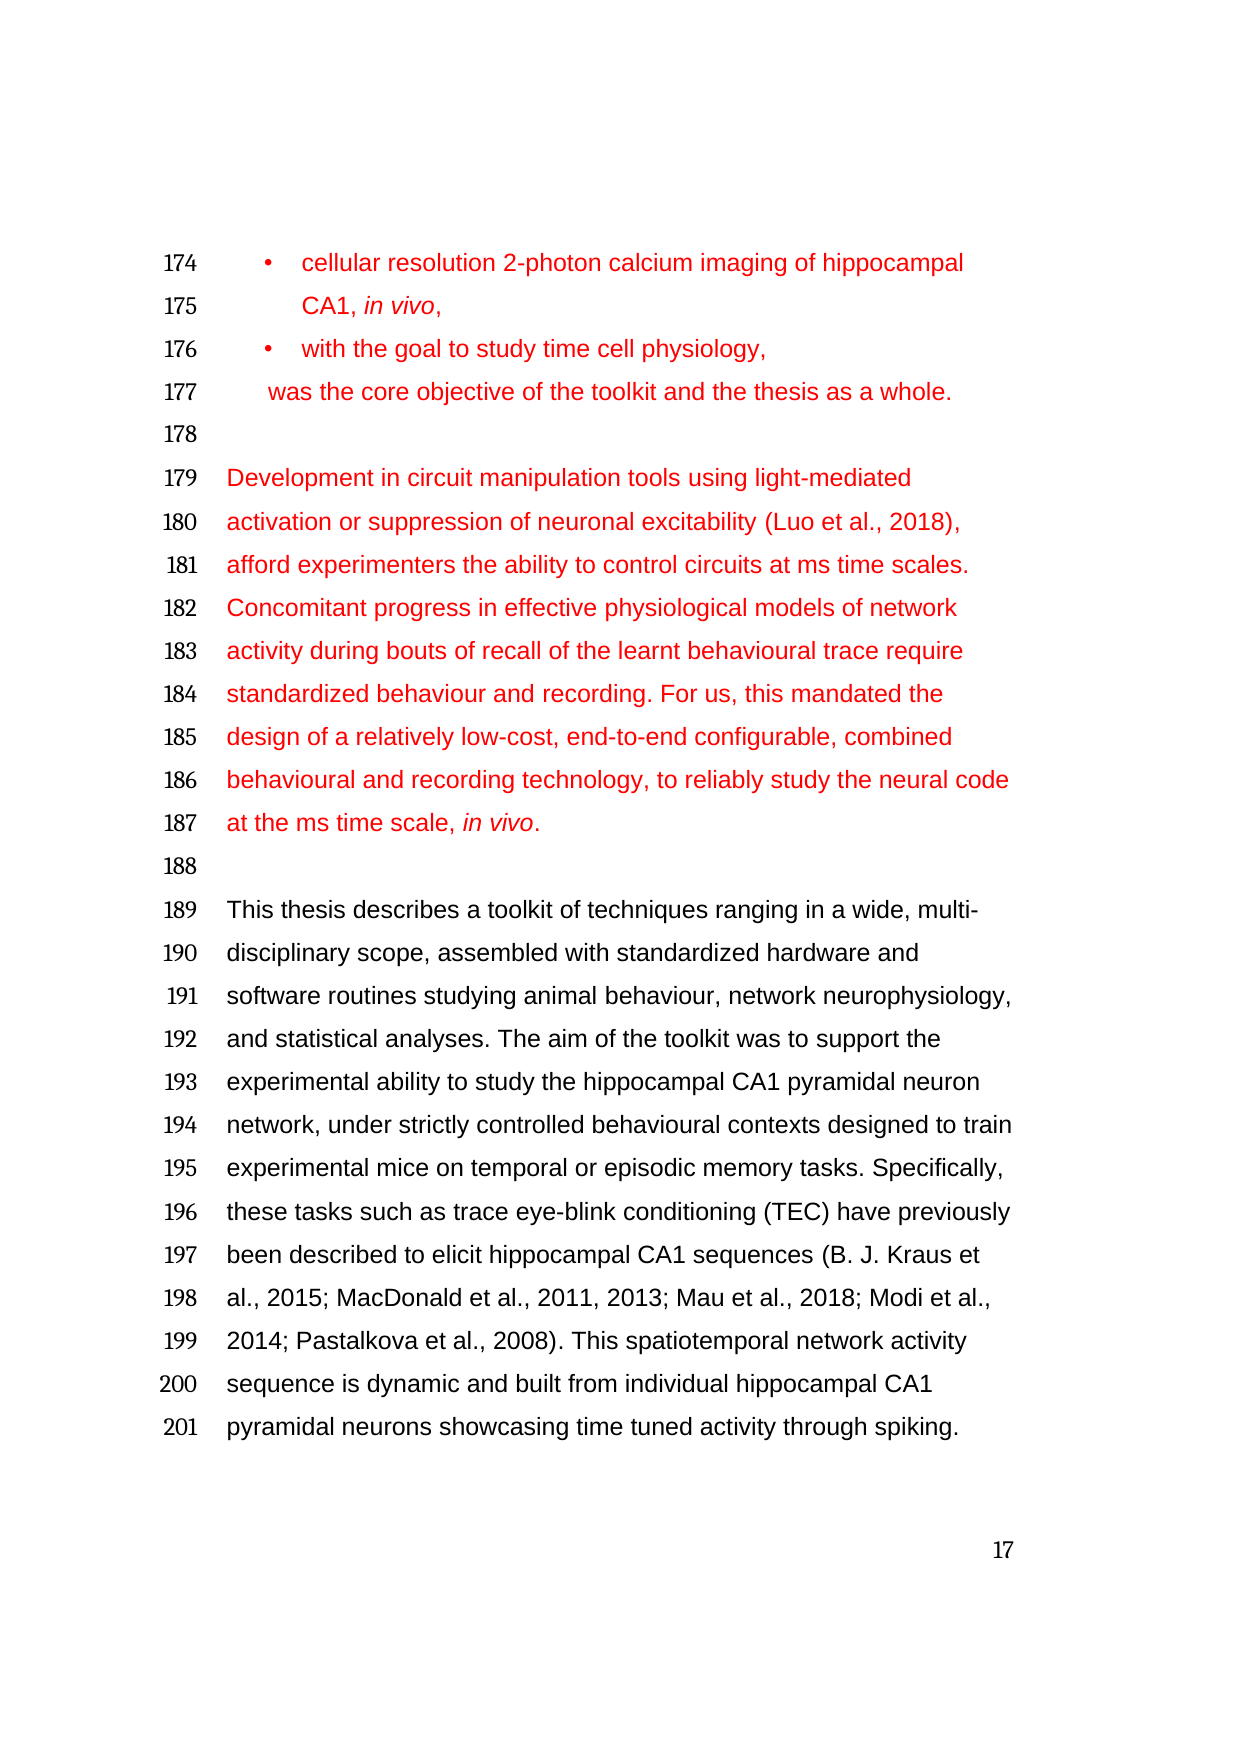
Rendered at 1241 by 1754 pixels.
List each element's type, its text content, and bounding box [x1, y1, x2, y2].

list with the goal to study time cell physiology, [264, 334, 1014, 363]
text Development in circuit manipulation tools using light-mediated activation or suppression of neuronal excitability (Luo et al., 2018)⁠, afford experimenters the ability to control circuits at ms time scales. Concomitant progress in effective physiological models of network activity during bouts of recall of the learnt behavioural trace require standardized behaviour and recording. For us, this mandated the design of a relatively low-cost, end-to-end configurable, combined behavioural and recording technology, to reliably study the neural code at the ms time scale, in vivo. [226, 463, 1014, 837]
list cellular resolution 2-photon calcium imaging of hippocampal CA1, in vivo, [264, 248, 1014, 319]
text This thesis describes a toolkit of techniques ranging in a wide, multi-disciplinary scope, assembled with standardized hardware and software routines studying animal behaviour, network neurophysiology, and statistical analyses. The aim of the toolkit was to support the experimental ability to study the hippocampal CA1 pyramidal neuron network, under strictly controlled behavioural contexts designed to train experimental mice on temporal or episodic memory tasks. Specifically, these tasks such as trace eye-blink conditioning (TEC) have previously been described to elicit hippocampal CA1 sequences (B. J. Kraus et al., 2015; MacDonald et al., 2011, 2013; Mau et al., 2018; Modi et al., 2014; Pastalkova et al., 2008). This spatiotemporal network activity sequence is dynamic and built from individual hippocampal CA1 pyramidal neurons showcasing time tuned activity through spiking. [226, 895, 1014, 1441]
list was the core objective of the toolkit and the thesis as a whole. [232, 377, 1014, 406]
